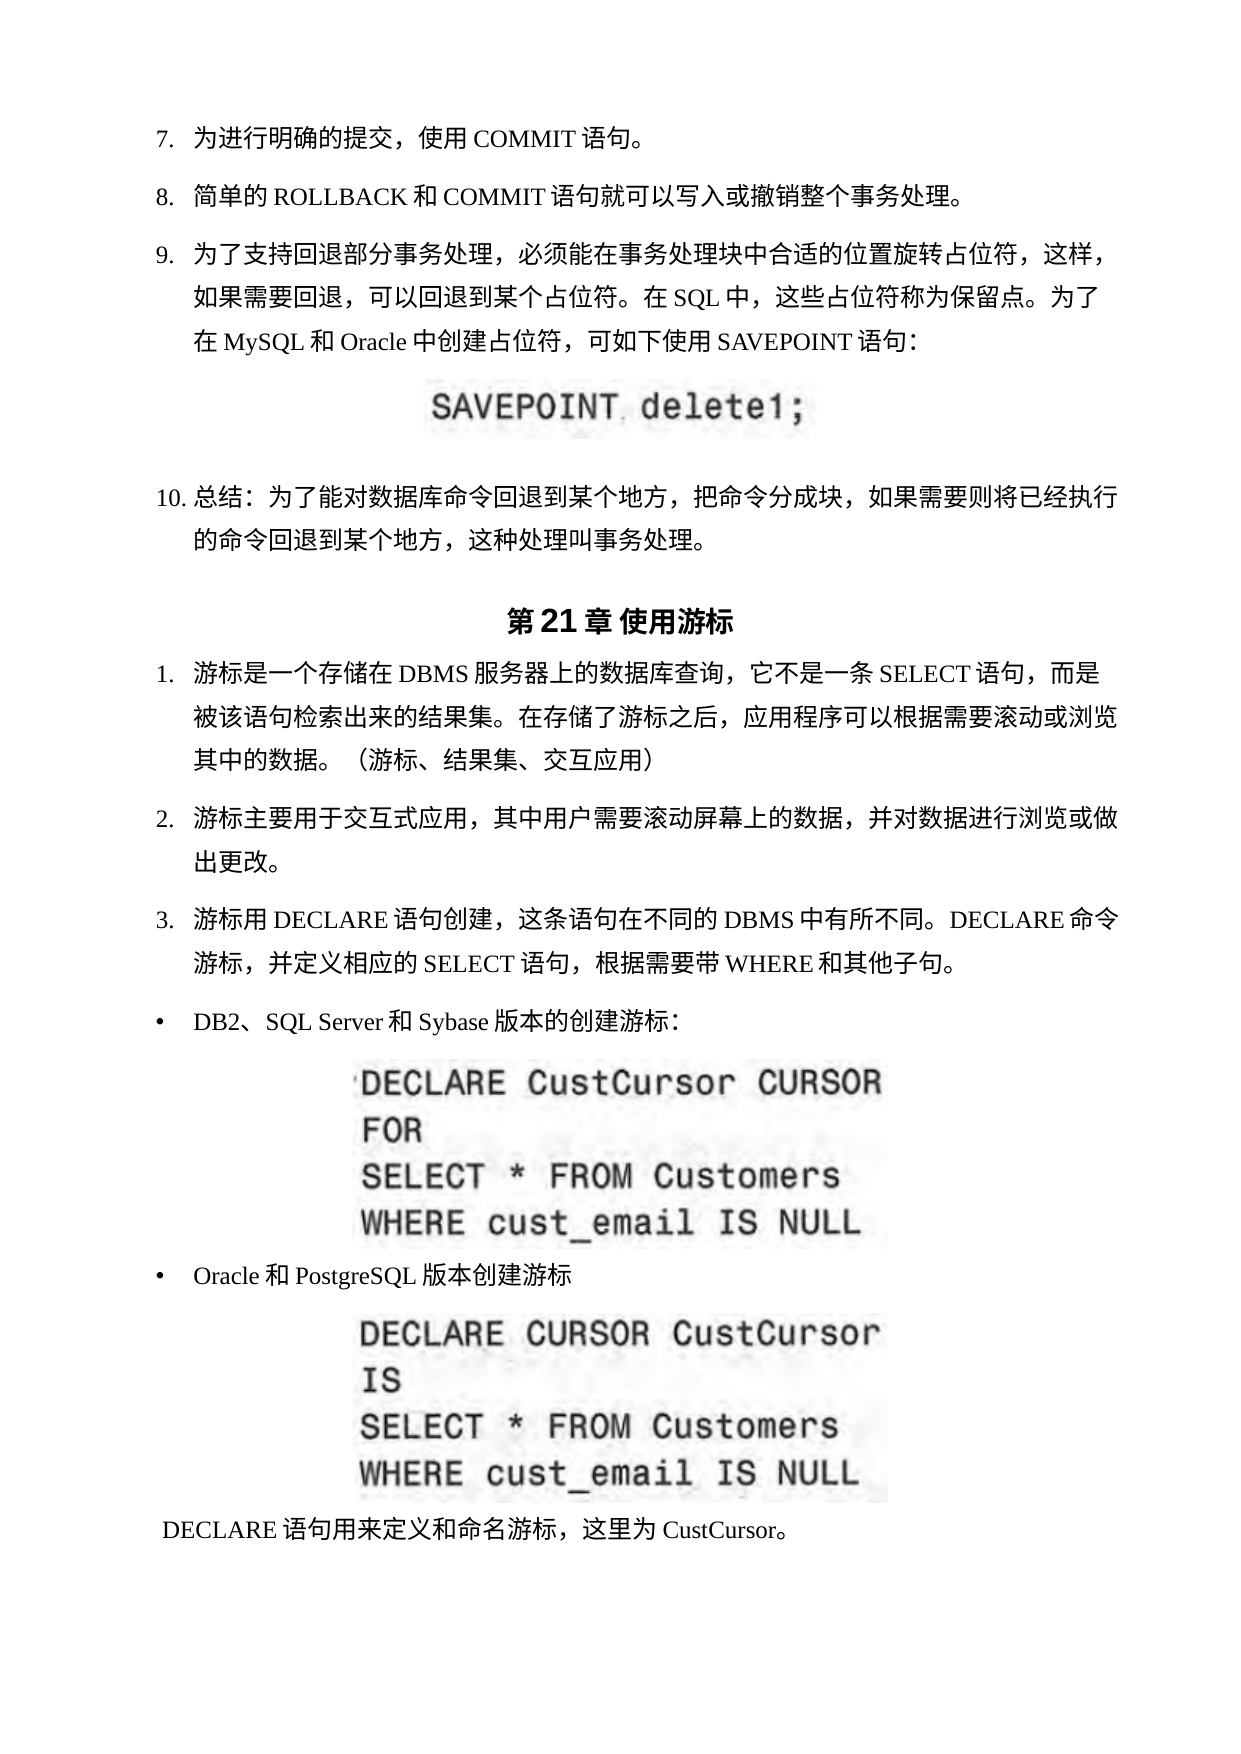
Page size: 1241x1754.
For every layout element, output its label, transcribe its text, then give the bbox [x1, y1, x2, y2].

subtitle 第21章 使用游标 [118, 599, 1122, 641]
list 为进行明确的提交，使用COMMIT语句。 [156, 118, 1122, 154]
list 为了支持回退部分事务处理，必须能在事务处理块中合适的位置旋转占位符，这样，如果需要回退，可以回退到某个占位符。在SQL中，这些占位符称为保留点。为了在MySQL和Oracle中创建占位符，可如下使用SAVEPOINT语句： [156, 234, 1122, 357]
list Oracle和PostgreSQL版本创建游标 [156, 1256, 1122, 1292]
list 游标是一个存储在DBMS服务器上的数据库查询，它不是一条SELECT语句，而是被该语句检索出来的结果集。在存储了游标之后，应用程序可以根据需要滚动或浏览其中的数据。（游标、结果集、交互应用） [156, 654, 1122, 777]
picture [423, 379, 817, 439]
list 总结：为了能对数据库命令回退到某个地方，把命令分成块，如果需要则将已经执行的命令回退到某个地方，这种处理叫事务处理。 [156, 477, 1122, 557]
picture [352, 1313, 889, 1503]
picture [352, 1059, 889, 1249]
list 游标用DECLARE语句创建，这条语句在不同的DBMS中有所不同。DECLARE命令游标，并定义相应的SELECT语句，根据需要带WHERE和其他子句。 [156, 900, 1122, 980]
text DECLARE语句用来定义和命名游标，这里为CustCursor。 [118, 1510, 1122, 1546]
list 游标主要用于交互式应用，其中用户需要滚动屏幕上的数据，并对数据进行浏览或做出更改。 [156, 798, 1122, 878]
list DB2、SQL Server和Sybase版本的创建游标： [156, 1001, 1122, 1038]
list 简单的ROLLBACK和COMMIT语句就可以写入或撤销整个事务处理。 [156, 176, 1122, 212]
